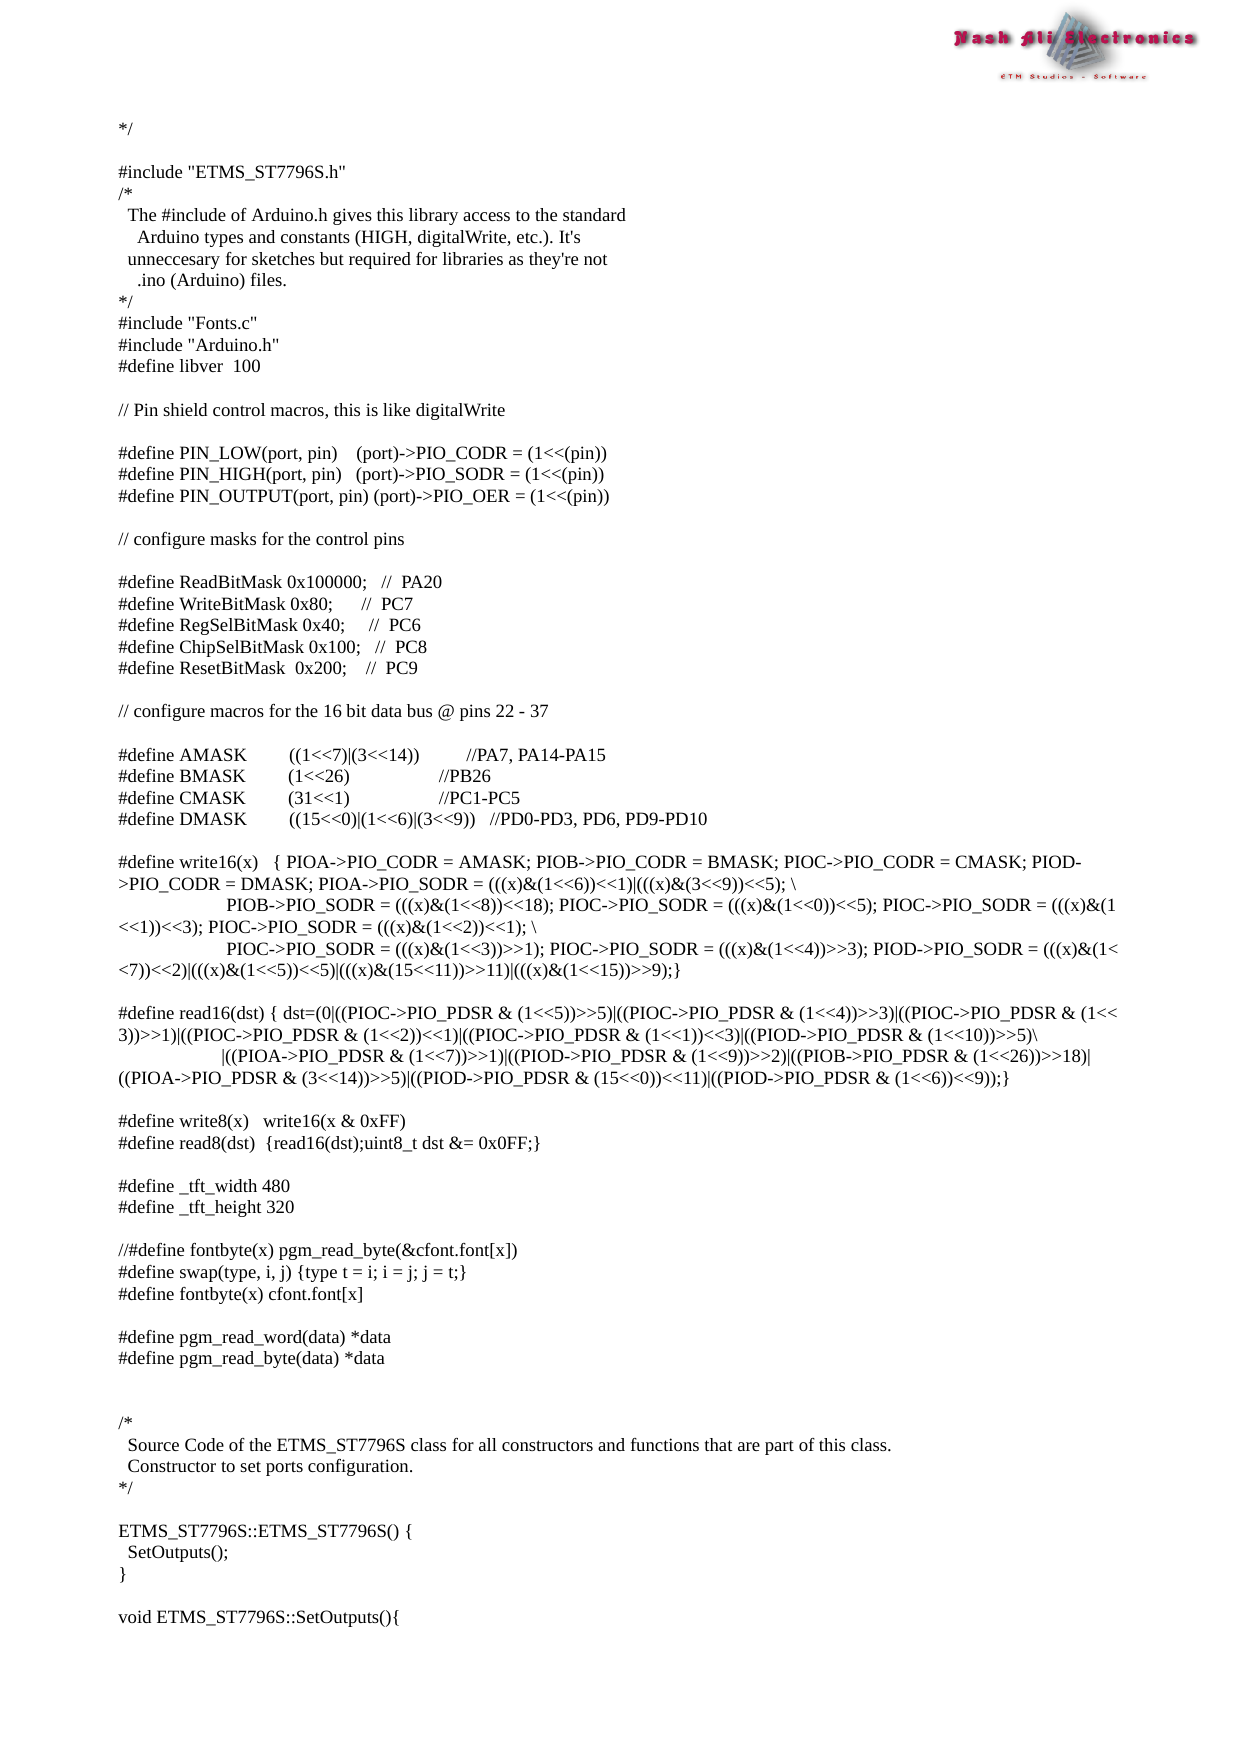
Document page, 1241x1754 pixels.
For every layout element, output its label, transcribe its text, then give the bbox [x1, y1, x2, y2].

text #define write8(x) write16(x & 0xFF) [118, 1110, 1122, 1132]
text */ [118, 1477, 1122, 1498]
text /* [118, 1412, 1122, 1433]
text The #include of Arduino.h gives this library access to the standard [118, 204, 1122, 226]
text #define read8(dst) {read16(dst);uint8_t dst &= 0x0FF;} [118, 1132, 1122, 1153]
text //#define fontbyte(x) pgm_read_byte(&cfont.font[x]) [118, 1239, 1122, 1261]
text Constructor to set ports configuration. [118, 1455, 1122, 1477]
text #define PIN_OUTPUT(port, pin) (port)->PIO_OER = (1<<(pin)) [118, 485, 1122, 506]
text #define write16(x) { PIOA->PIO_CODR = AMASK; PIOB->PIO_CODR = BMASK; PIOC->PIO_CODR = CMASK; PIOD->PIO_CODR = DMASK; PIOA->PIO_SODR = (((x)&(1<<6))<<1)|(((x)&(3<<9))<<5); \ [118, 851, 1122, 894]
text */ [118, 291, 1122, 312]
text Source Code of the ETMS_ST7796S class for all constructors and functions that are part of this class. [118, 1433, 1122, 1455]
text #define pgm_read_byte(data) *data [118, 1347, 1122, 1369]
picture [917, 0, 1240, 89]
text #define _tft_height 320 [118, 1196, 1122, 1218]
text #define pgm_read_word(data) *data [118, 1326, 1122, 1347]
text #define ChipSelBitMask 0x100; // PC8 [118, 636, 1122, 657]
text // configure masks for the control pins [118, 528, 1122, 549]
text #define PIN_HIGH(port, pin) (port)->PIO_SODR = (1<<(pin)) [118, 463, 1122, 485]
text SetOutputs(); [118, 1541, 1122, 1563]
text #define BMASK (1<<26) //PB26 [118, 765, 1122, 787]
text #include "Arduino.h" [118, 334, 1122, 355]
text // Pin shield control macros, this is like digitalWrite [118, 398, 1122, 420]
text #define WriteBitMask 0x80; // PC7 [118, 592, 1122, 614]
text .ino (Arduino) files. [118, 269, 1122, 291]
text #define ResetBitMask 0x200; // PC9 [118, 657, 1122, 679]
text #define PIN_LOW(port, pin) (port)->PIO_CODR = (1<<(pin)) [118, 442, 1122, 463]
text #include "Fonts.c" [118, 312, 1122, 334]
text #include "ETMS_ST7796S.h" [118, 161, 1122, 183]
text /* [118, 183, 1122, 204]
text #define AMASK ((1<<7)|(3<<14)) //PA7, PA14-PA15 [118, 743, 1122, 765]
text #define ReadBitMask 0x100000; // PA20 [118, 571, 1122, 592]
text #define read16(dst) { dst=(0|((PIOC->PIO_PDSR & (1<<5))>>5)|((PIOC->PIO_PDSR & (1<<4))>>3)|((PIOC->PIO_PDSR & (1<<3))>>1)|((PIOC->PIO_PDSR & (1<<2))<<1)|((PIOC->PIO_PDSR & (1<<1))<<3)|((PIOD->PIO_PDSR & (1<<10))>>5)\ [118, 1002, 1122, 1045]
text PIOB->PIO_SODR = (((x)&(1<<8))<<18); PIOC->PIO_SODR = (((x)&(1<<0))<<5); PIOC->PIO_SODR = (((x)&(1<<1))<<3); PIOC->PIO_SODR = (((x)&(1<<2))<<1); \ [118, 894, 1122, 937]
text unneccesary for sketches but required for libraries as they're not [118, 247, 1122, 269]
text #define _tft_width 480 [118, 1175, 1122, 1196]
text void ETMS_ST7796S::SetOutputs(){ [118, 1606, 1122, 1627]
text ETMS_ST7796S::ETMS_ST7796S() { [118, 1520, 1122, 1541]
text */ [118, 118, 1122, 140]
text } [118, 1563, 1122, 1584]
text #define DMASK ((15<<0)|(1<<6)|(3<<9)) //PD0-PD3, PD6, PD9-PD10 [118, 808, 1122, 830]
text #define swap(type, i, j) {type t = i; i = j; j = t;} [118, 1261, 1122, 1282]
text #define CMASK (31<<1) //PC1-PC5 [118, 787, 1122, 808]
text |((PIOA->PIO_PDSR & (1<<7))>>1)|((PIOD->PIO_PDSR & (1<<9))>>2)|((PIOB->PIO_PDSR & (1<<26))>>18)|((PIOA->PIO_PDSR & (3<<14))>>5)|((PIOD->PIO_PDSR & (15<<0))<<11)|((PIOD->PIO_PDSR & (1<<6))<<9));} [118, 1045, 1122, 1088]
text // configure macros for the 16 bit data bus @ pins 22 - 37 [118, 700, 1122, 722]
text PIOC->PIO_SODR = (((x)&(1<<3))>>1); PIOC->PIO_SODR = (((x)&(1<<4))>>3); PIOD->PIO_SODR = (((x)&(1<<7))<<2)|(((x)&(1<<5))<<5)|(((x)&(15<<11))>>11)|(((x)&(1<<15))>>9);} [118, 937, 1122, 981]
text #define libver 100 [118, 355, 1122, 377]
text Arduino types and constants (HIGH, digitalWrite, etc.). It's [118, 226, 1122, 247]
text #define fontbyte(x) cfont.font[x] [118, 1282, 1122, 1304]
text #define RegSelBitMask 0x40; // PC6 [118, 614, 1122, 636]
